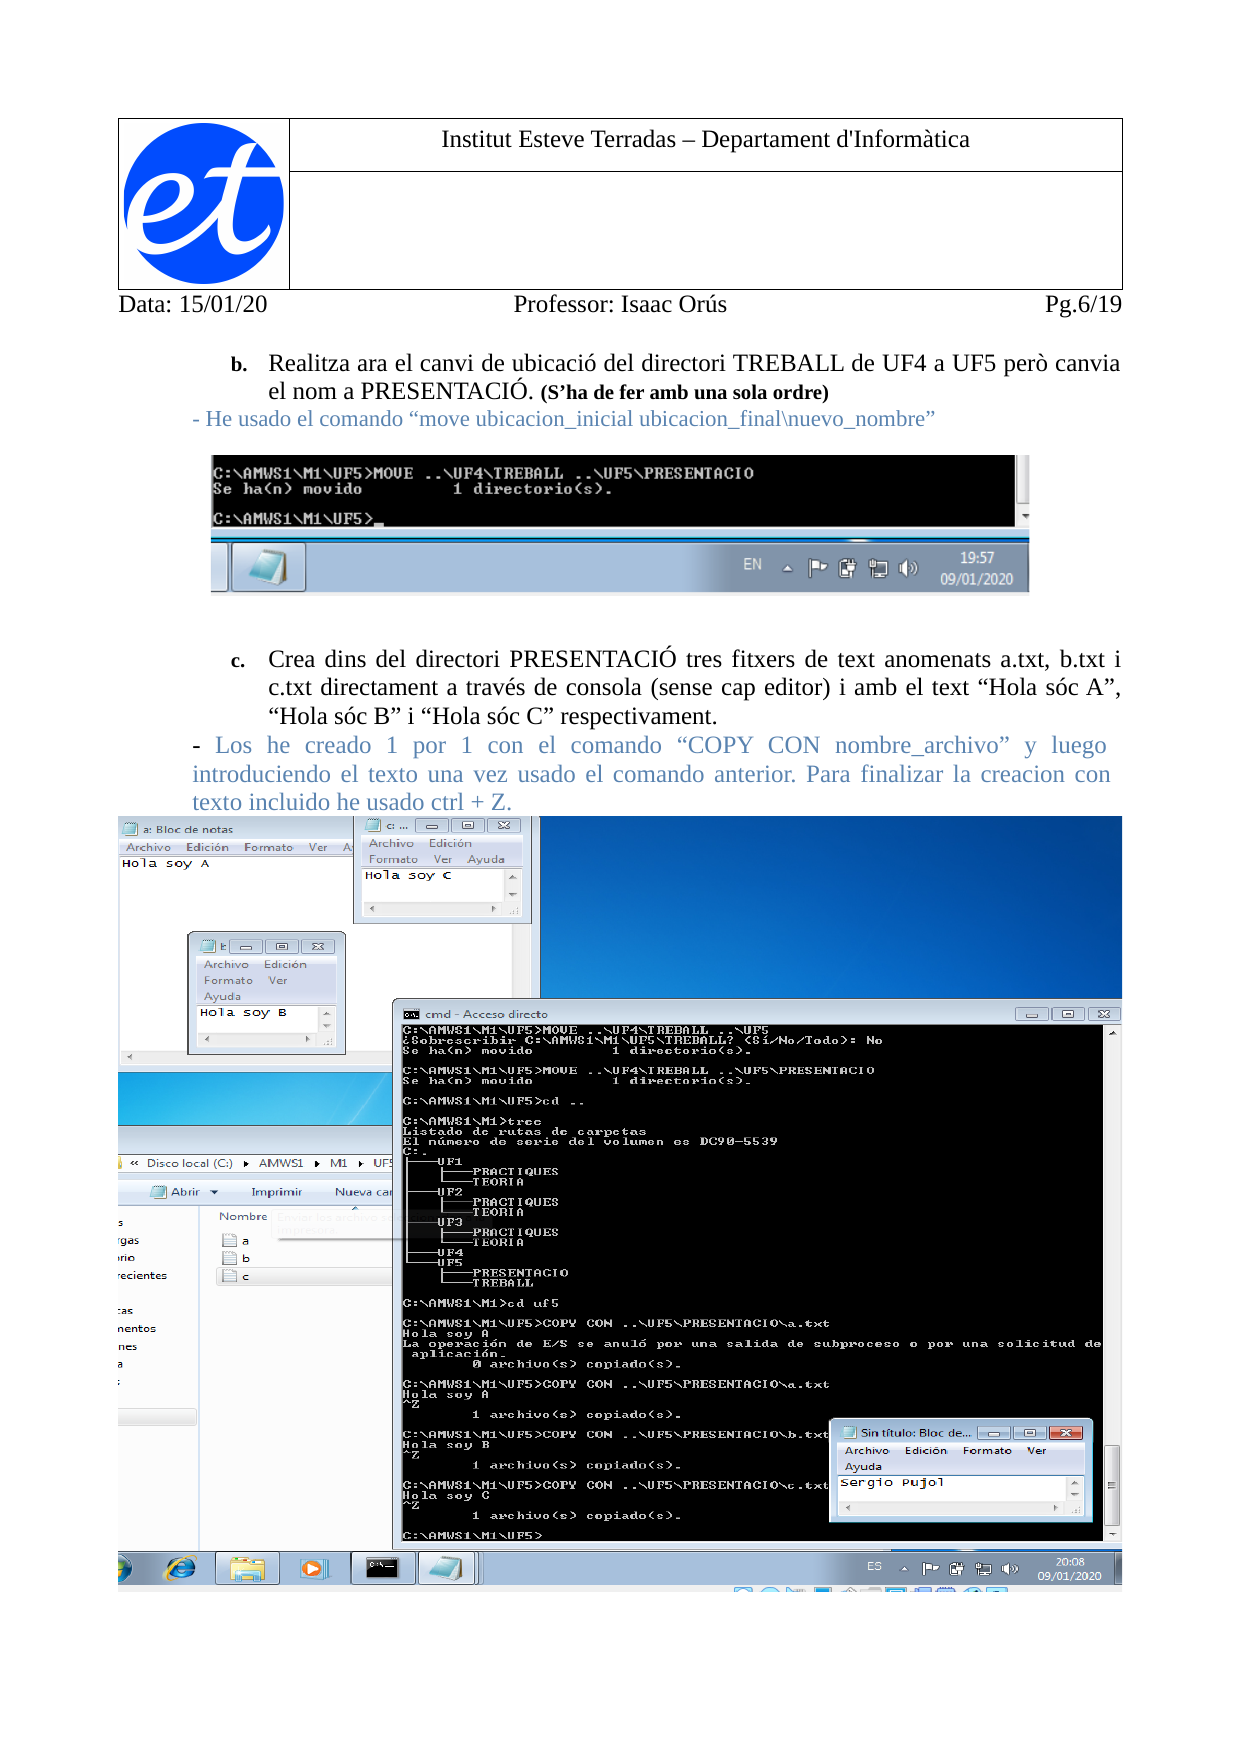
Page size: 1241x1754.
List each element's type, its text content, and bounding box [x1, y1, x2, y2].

text - Los he creado 1 por 1 con el comando “COPY CON nombre_archivo” y luego introduciendo el texto una vez usado el comando anterior. Para finalizar la creacion con texto incluido he usado ctrl + Z. [118, 730, 1122, 816]
text - He usado el comando “move ubicacion_inicial ubicacion_final\nuevo_nombre” [118, 405, 1122, 432]
picture [118, 816, 1123, 1592]
list Realitza ara el canvi de ubicació del directori TREBALL de UF4 a UF5 però canvia el nom a PRESENTACIÓ. (S’ha de fer amb una sola ordre) [231, 348, 1122, 405]
picture [123, 123, 284, 284]
picture [210, 455, 1030, 596]
list Crea dins del directori PRESENTACIÓ tres fitxers de text anomenats a.txt, b.txt i c.txt directament a través de consola (sense cap editor) i amb el text “Hola sóc A”, “Hola sóc B” i “Hola sóc C” respectivament. [231, 644, 1122, 730]
